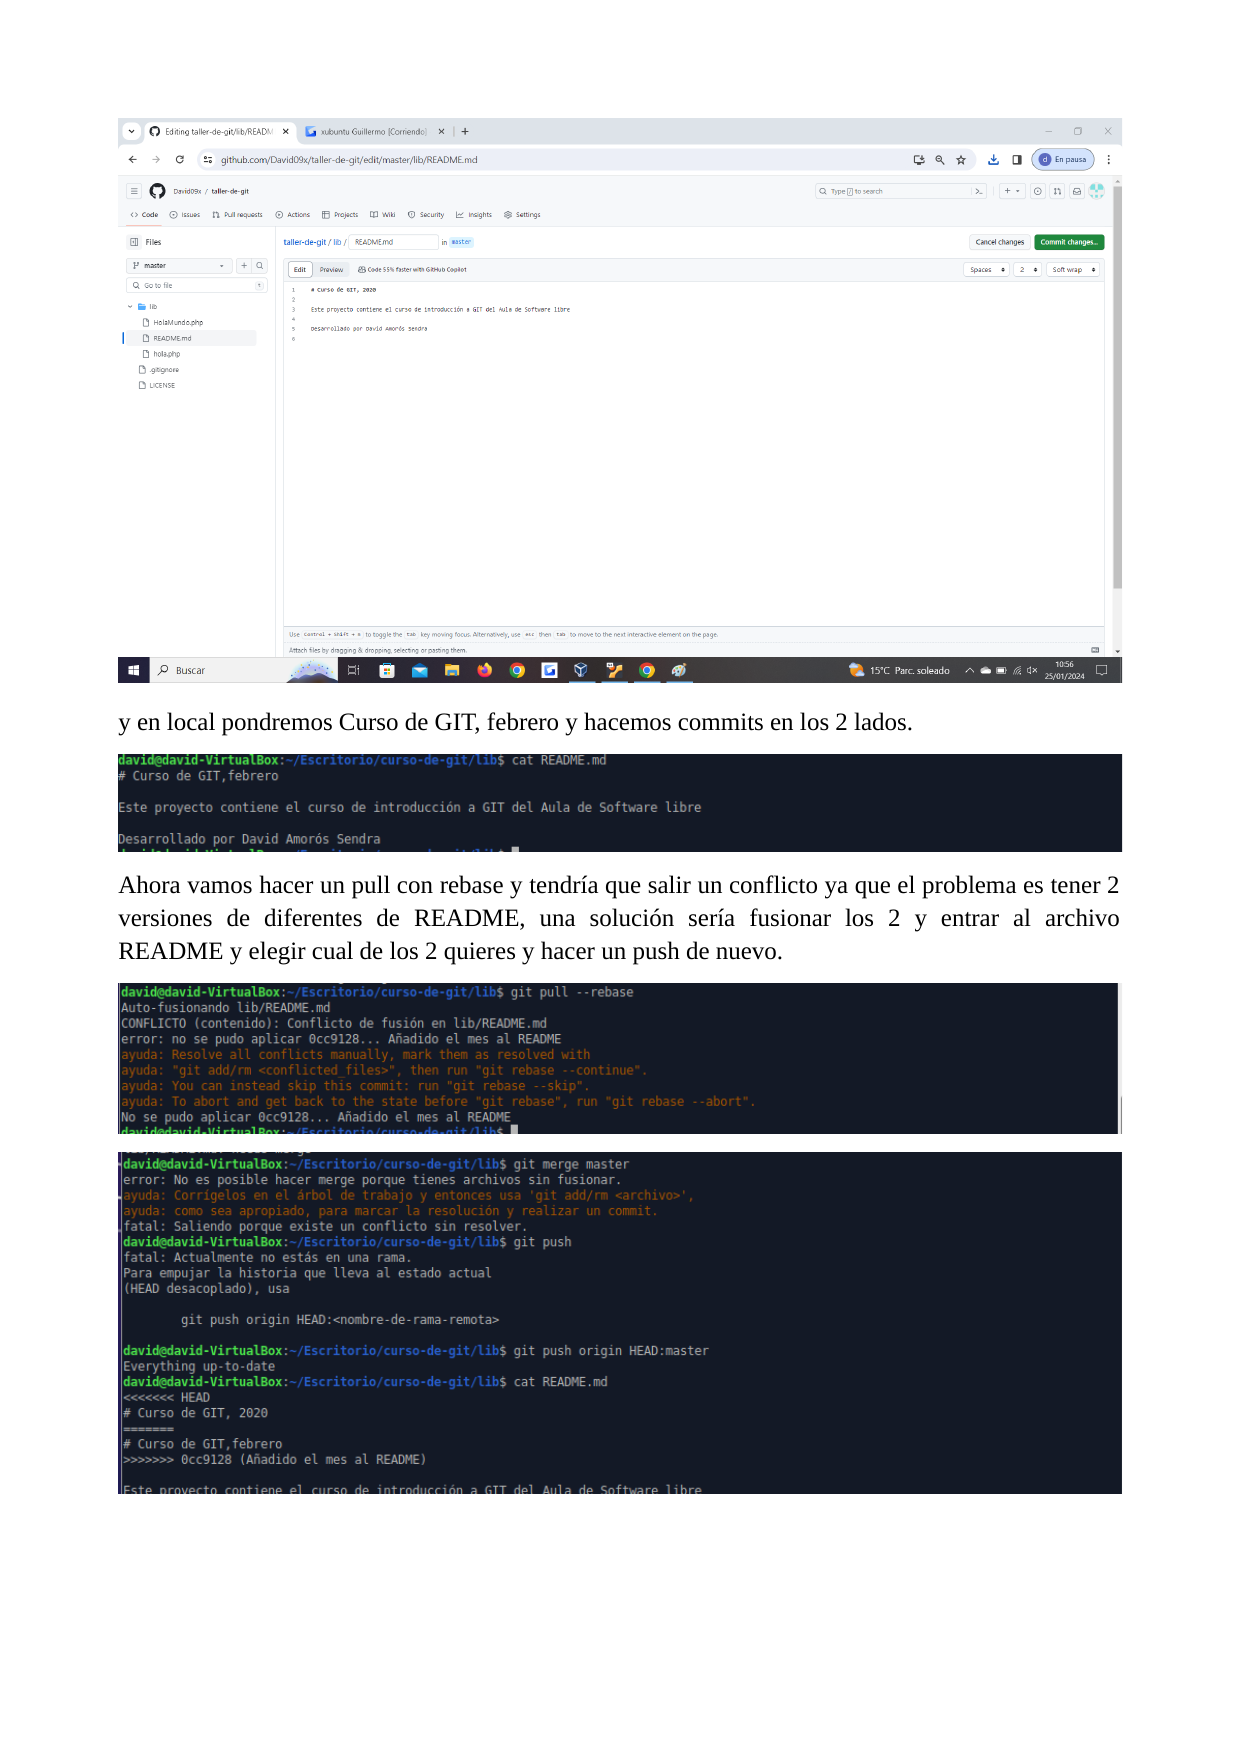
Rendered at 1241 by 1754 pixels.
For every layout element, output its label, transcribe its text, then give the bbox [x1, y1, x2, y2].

text Ahora vamos hacer un pull con rebase y tendría que salir un conflicto ya que el problema es tener 2 versiones de diferentes de README, una solución sería fusionar los 2 y entrar al archivo README y elegir cual de los 2 quieres y hacer un push de nuevo. [118, 870, 1122, 965]
picture [118, 1152, 1123, 1494]
picture [118, 118, 1123, 683]
picture [118, 983, 1123, 1134]
picture [118, 754, 1123, 852]
text y en local pondremos Curso de GIT, febrero y hacemos commits en los 2 lados. [118, 707, 1122, 736]
